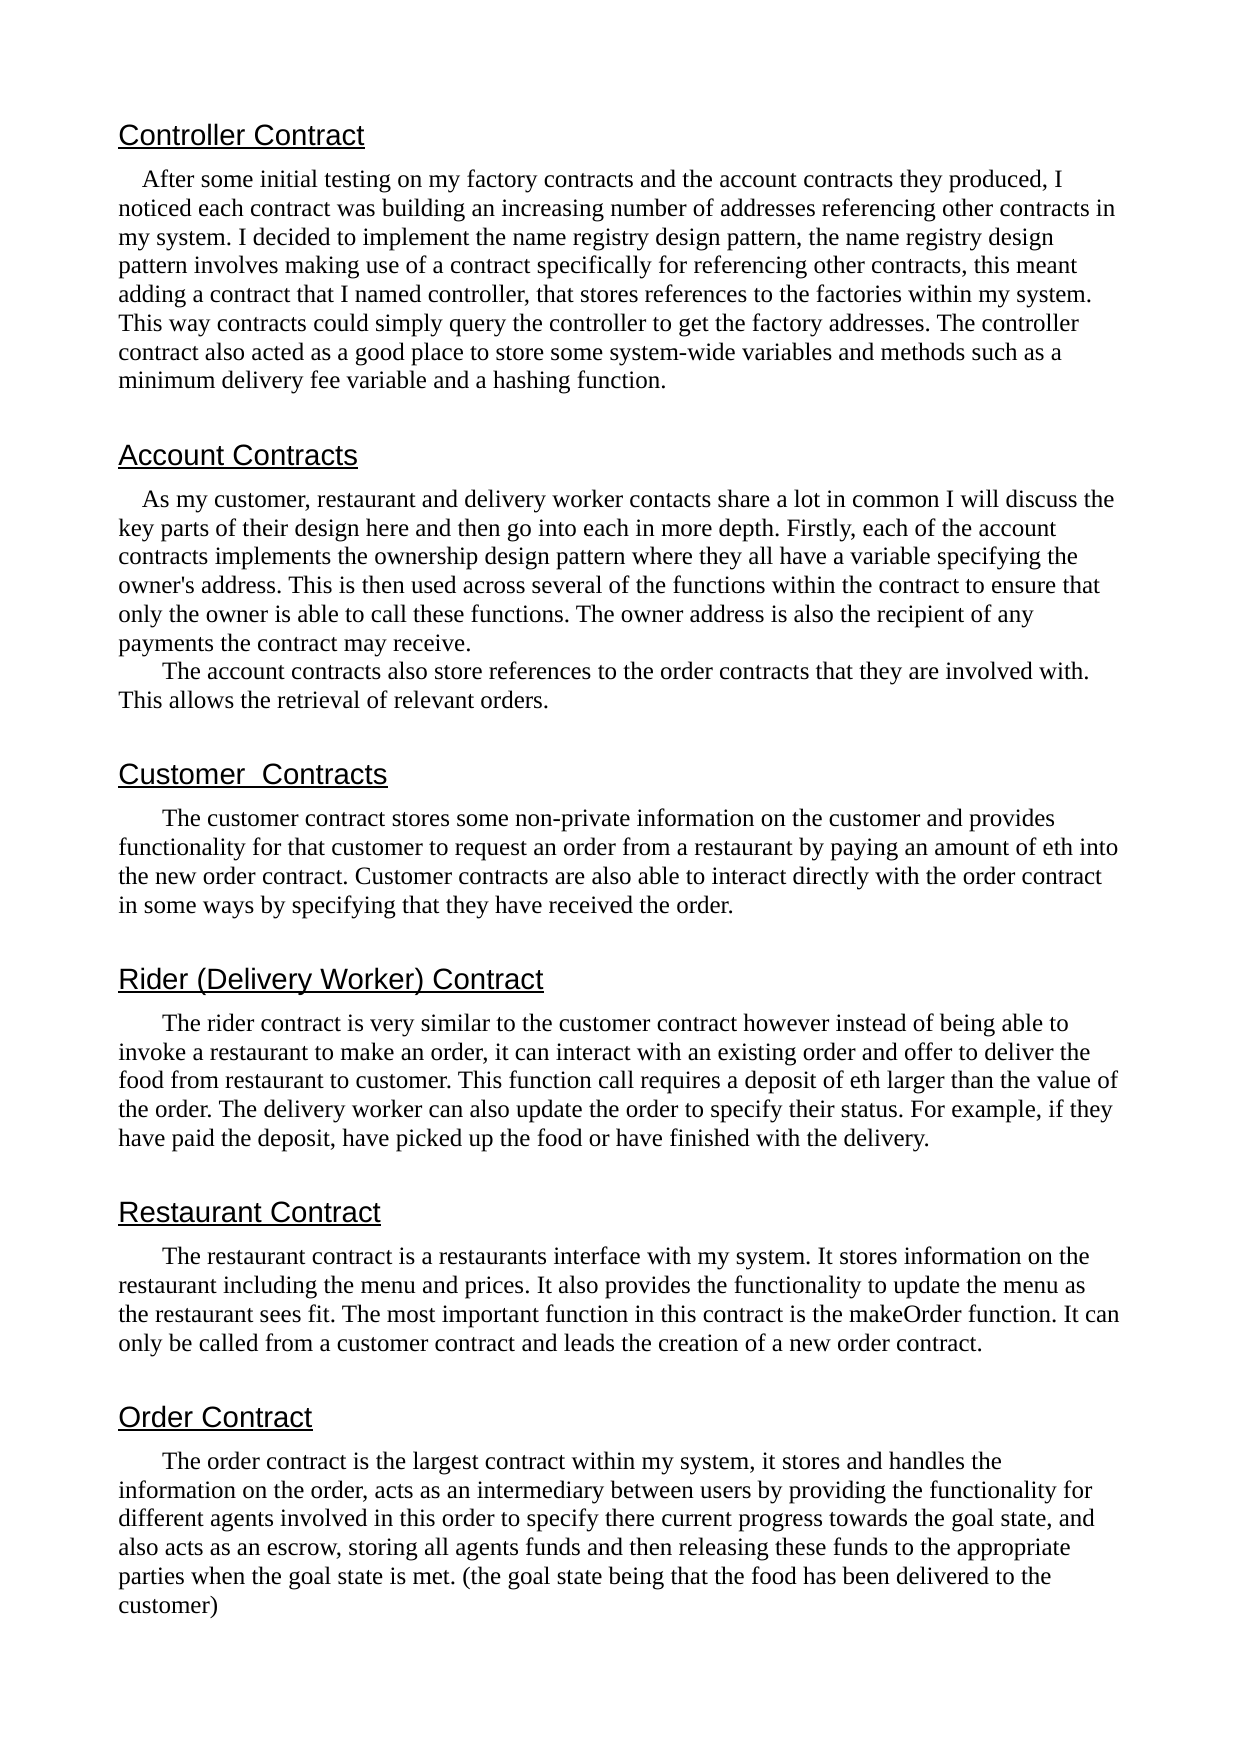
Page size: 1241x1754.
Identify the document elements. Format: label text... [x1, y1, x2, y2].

subtitle Customer Contracts [118, 757, 1122, 791]
text The account contracts also store references to the order contracts that they are involved with. This allows the retrieval of relevant orders. [118, 656, 1122, 714]
text The order contract is the largest contract within my system, it stores and handles the information on the order, acts as an intermediary between users by providing the functionality for different agents involved in this order to specify there current progress towards the goal state, and also acts as an escrow, storing all agents funds and then releasing these funds to the appropriate parties when the goal state is met. (the goal state being that the food has been delivered to the customer) [118, 1446, 1122, 1618]
subtitle Order Contract [118, 1400, 1122, 1433]
subtitle Account Contracts [118, 438, 1122, 471]
text The restaurant contract is a restaurants interface with my system. It stores information on the restaurant including the menu and prices. It also provides the functionality to update the menu as the restaurant sees fit. The most important function in this contract is the makeOrder function. It can only be called from a customer contract and leads the creation of a new order contract. [118, 1241, 1122, 1356]
text As my customer, restaurant and delivery worker contacts share a lot in common I will discuss the key parts of their design here and then go into each in more depth. Firstly, each of the account contracts implements the ownership design pattern where they all have a variable specifying the owner's address. This is then used across several of the functions within the contract to ensure that only the owner is able to call these functions. The owner address is also the recipient of any payments the contract may receive. [118, 484, 1122, 656]
subtitle Restaurant Contract [118, 1195, 1122, 1229]
text After some initial testing on my factory contracts and the account contracts they produced, I noticed each contract was building an increasing number of addresses referencing other contracts in my system. I decided to implement the name registry design pattern, the name registry design pattern involves making use of a contract specifically for referencing other contracts, this meant adding a contract that I named controller, that stores references to the factories within my system. This way contracts could simply query the controller to get the factory addresses. The controller contract also acted as a good place to store some system-wide variables and methods such as a minimum delivery fee variable and a hashing function. [118, 164, 1122, 394]
text The customer contract stores some non-private information on the customer and provides functionality for that customer to request an order from a restaurant by paying an amount of eth into the new order contract. Customer contracts are also able to interact directly with the order contract in some ways by specifying that they have received the order. [118, 803, 1122, 918]
text The rider contract is very similar to the customer contract however instead of being able to invoke a restaurant to make an order, it can interact with an existing order and offer to deliver the food from restaurant to customer. This function call requires a deposit of eth larger than the value of the order. The delivery worker can also update the order to specify their status. For example, if they have paid the deposit, have picked up the food or have finished with the delivery. [118, 1008, 1122, 1152]
subtitle Controller Contract [118, 118, 1122, 152]
subtitle Rider (Delivery Worker) Contract [118, 962, 1122, 996]
